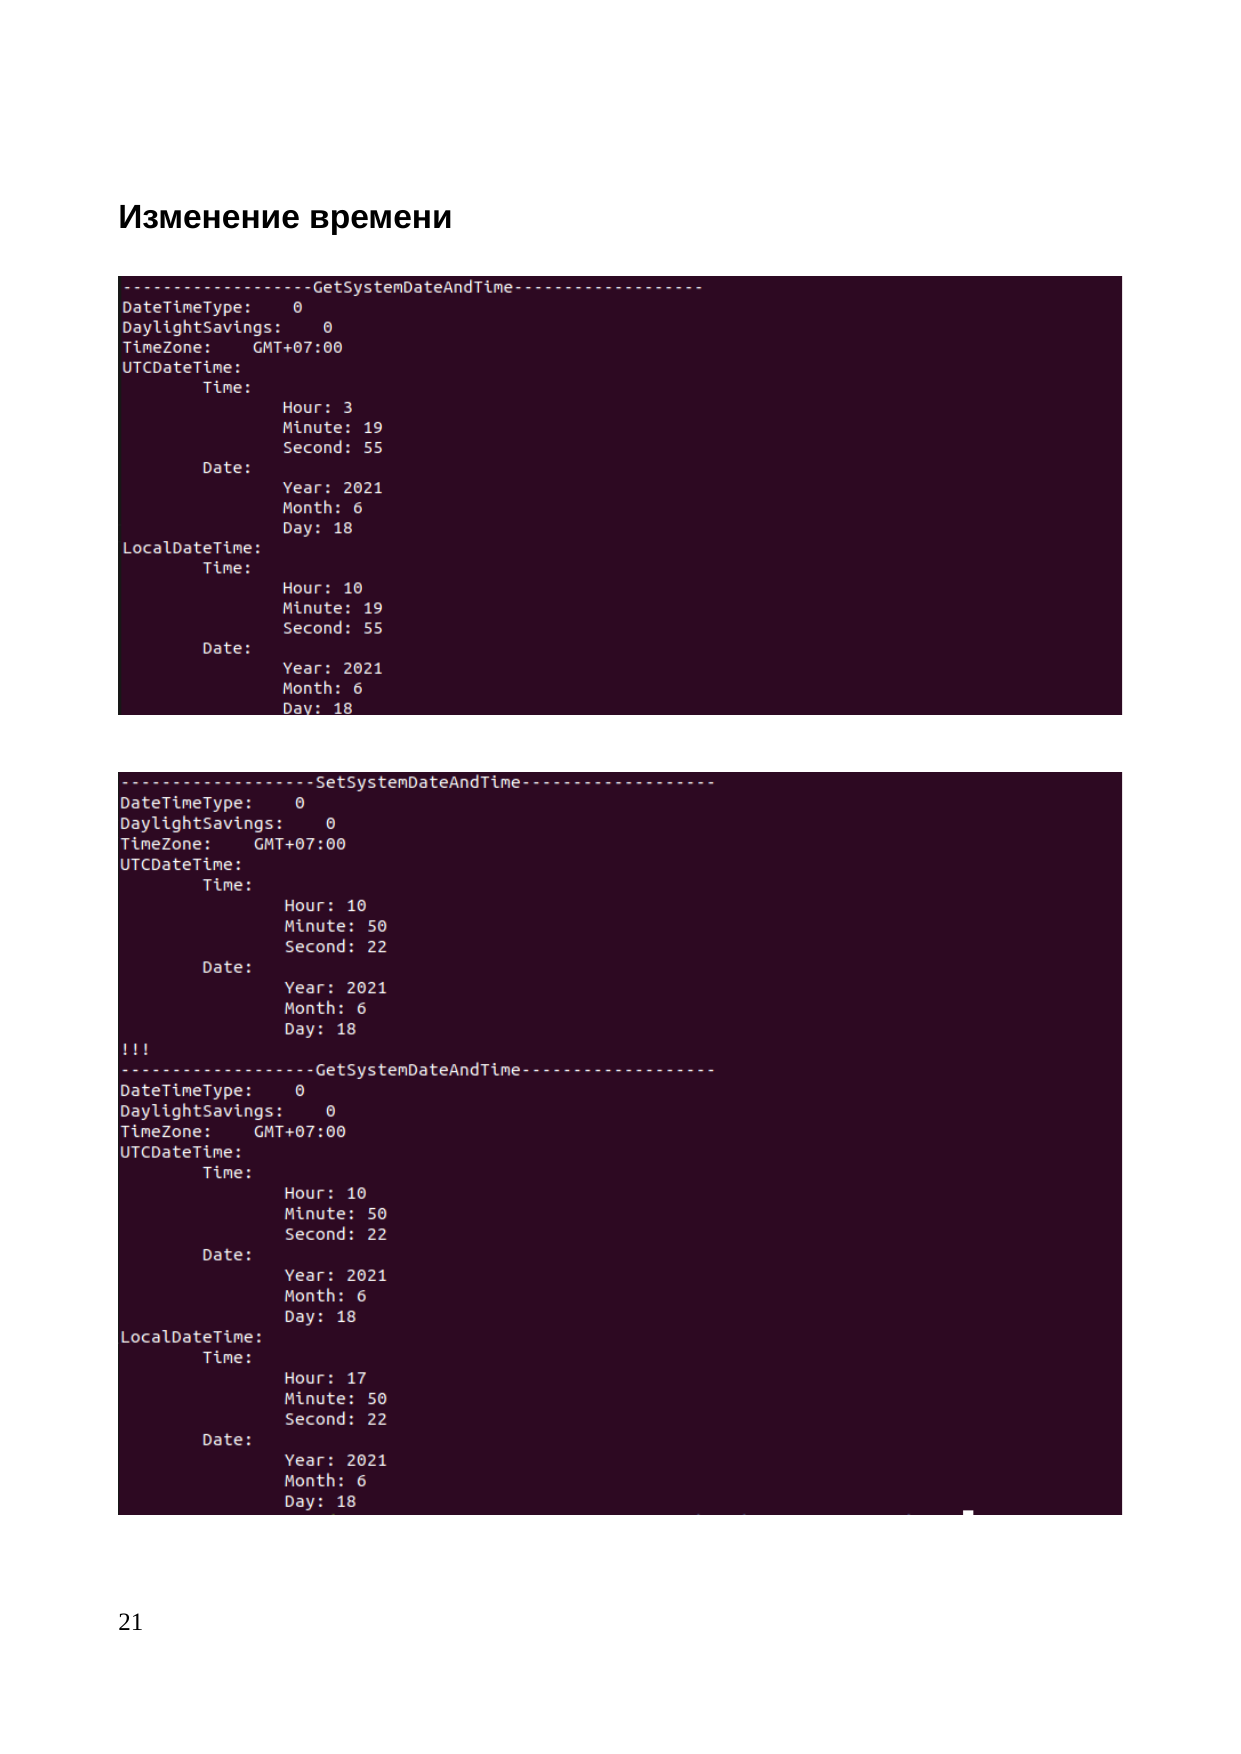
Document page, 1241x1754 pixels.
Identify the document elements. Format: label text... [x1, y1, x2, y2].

picture [118, 276, 1123, 715]
picture [118, 772, 1123, 1515]
subtitle Изменение времени [118, 196, 1122, 235]
